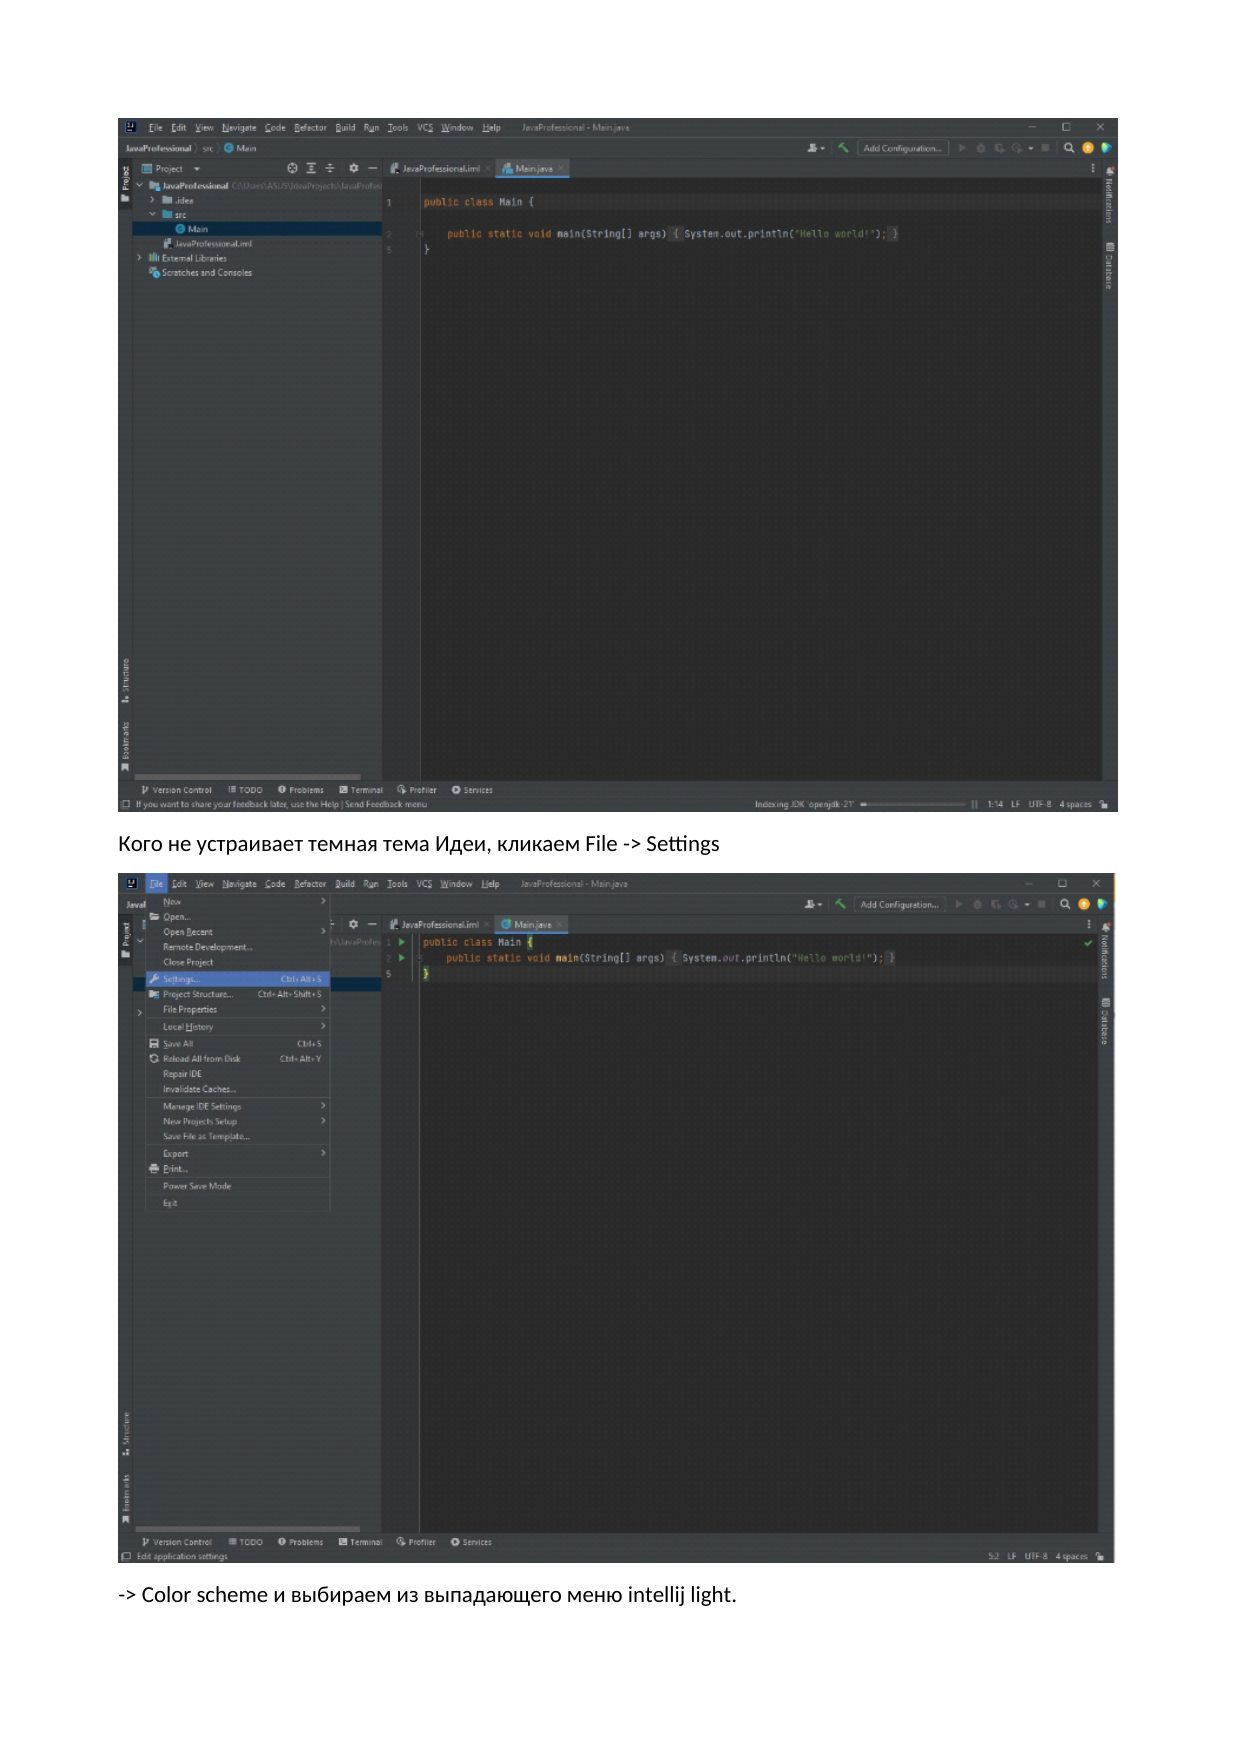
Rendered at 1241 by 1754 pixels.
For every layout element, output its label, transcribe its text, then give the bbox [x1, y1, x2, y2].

text -> Color scheme и выбираем из выпадающего меню intellij light. [118, 1580, 1122, 1608]
text Кого не устраивает темная тема Идеи, кликаем File -> Settings [118, 829, 1122, 857]
